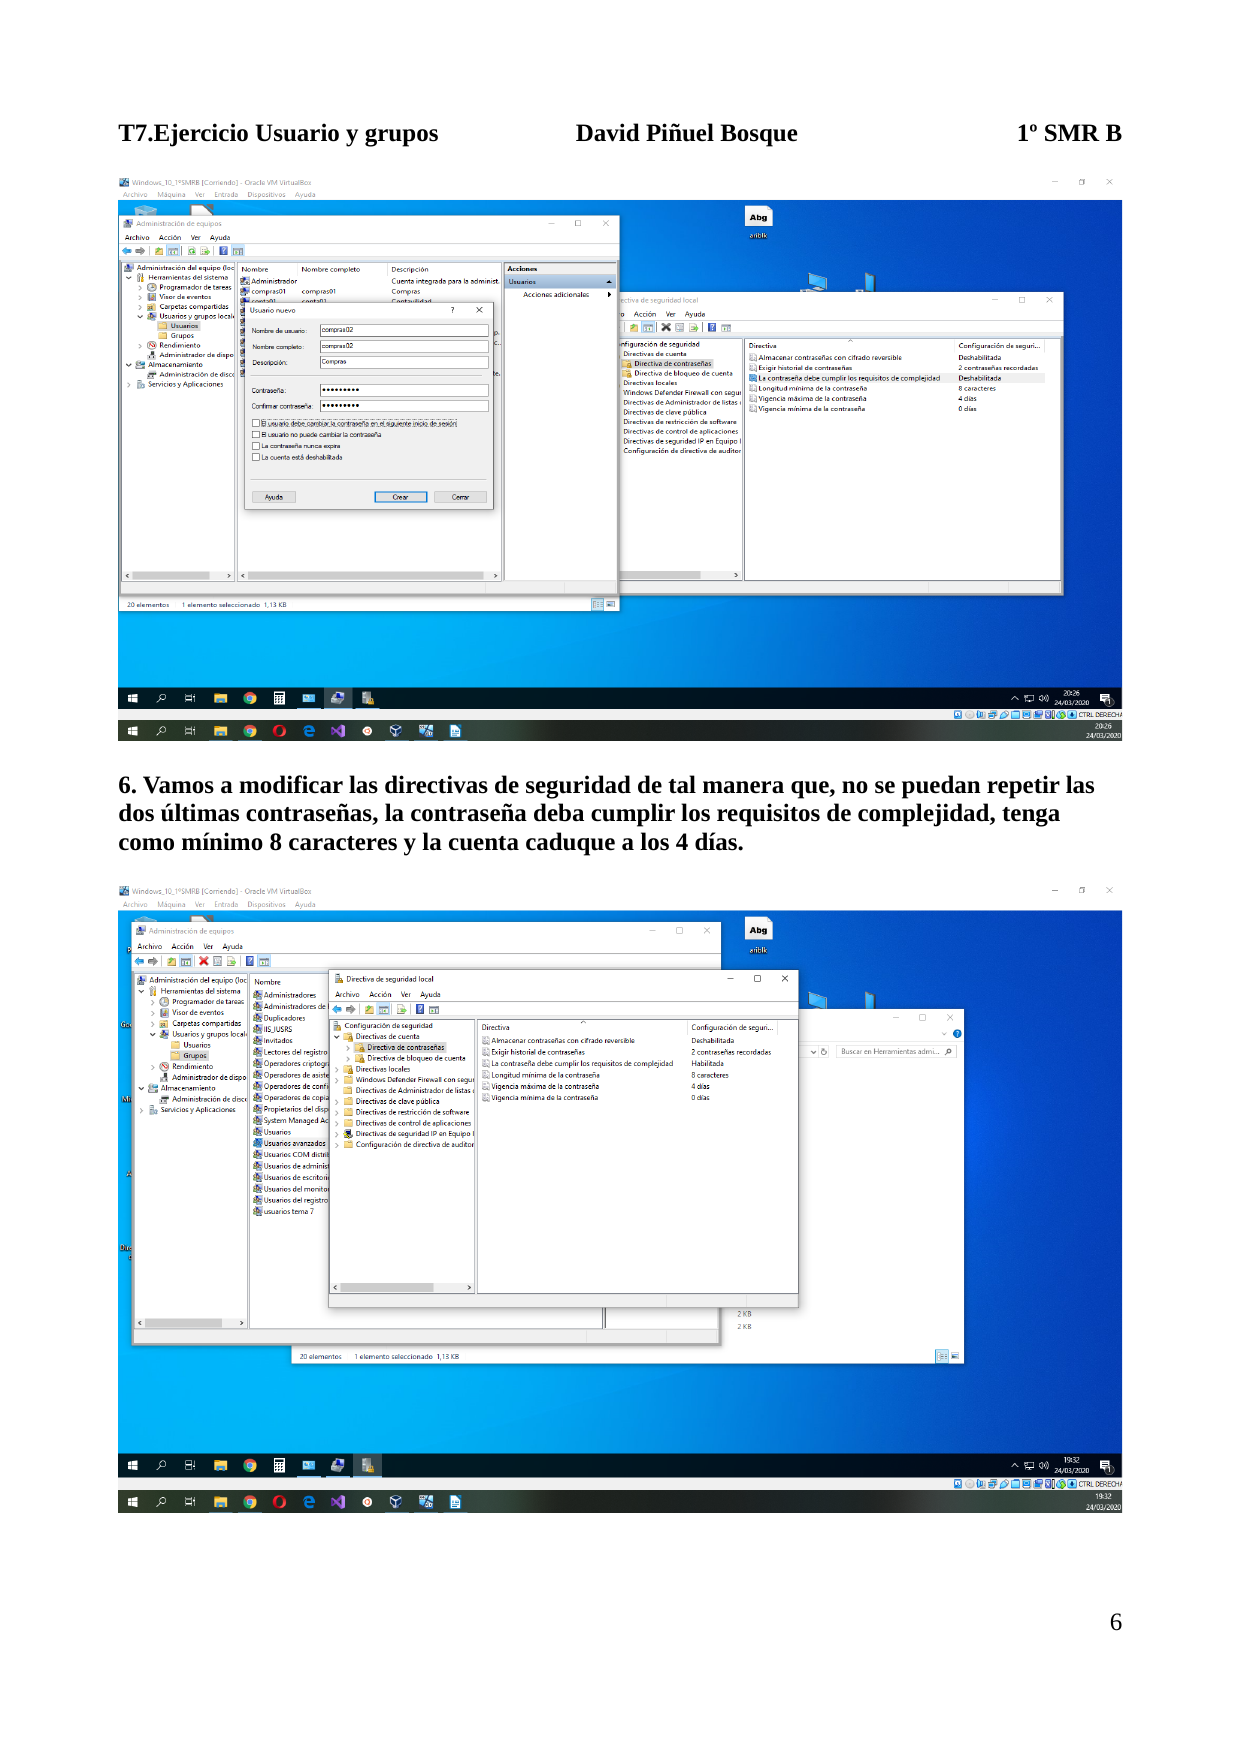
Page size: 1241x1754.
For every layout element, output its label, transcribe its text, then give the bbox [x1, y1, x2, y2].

picture [118, 884, 1123, 1513]
text 6. Vamos a modificar las directivas de seguridad de tal manera que, no se puedan repetir las dos últimas contraseñas, la contraseña deba cumplir los requisitos de complejidad, tenga como mínimo 8 caracteres y la cuenta caduque a los 4 días. [118, 770, 1122, 856]
picture [118, 176, 1123, 741]
